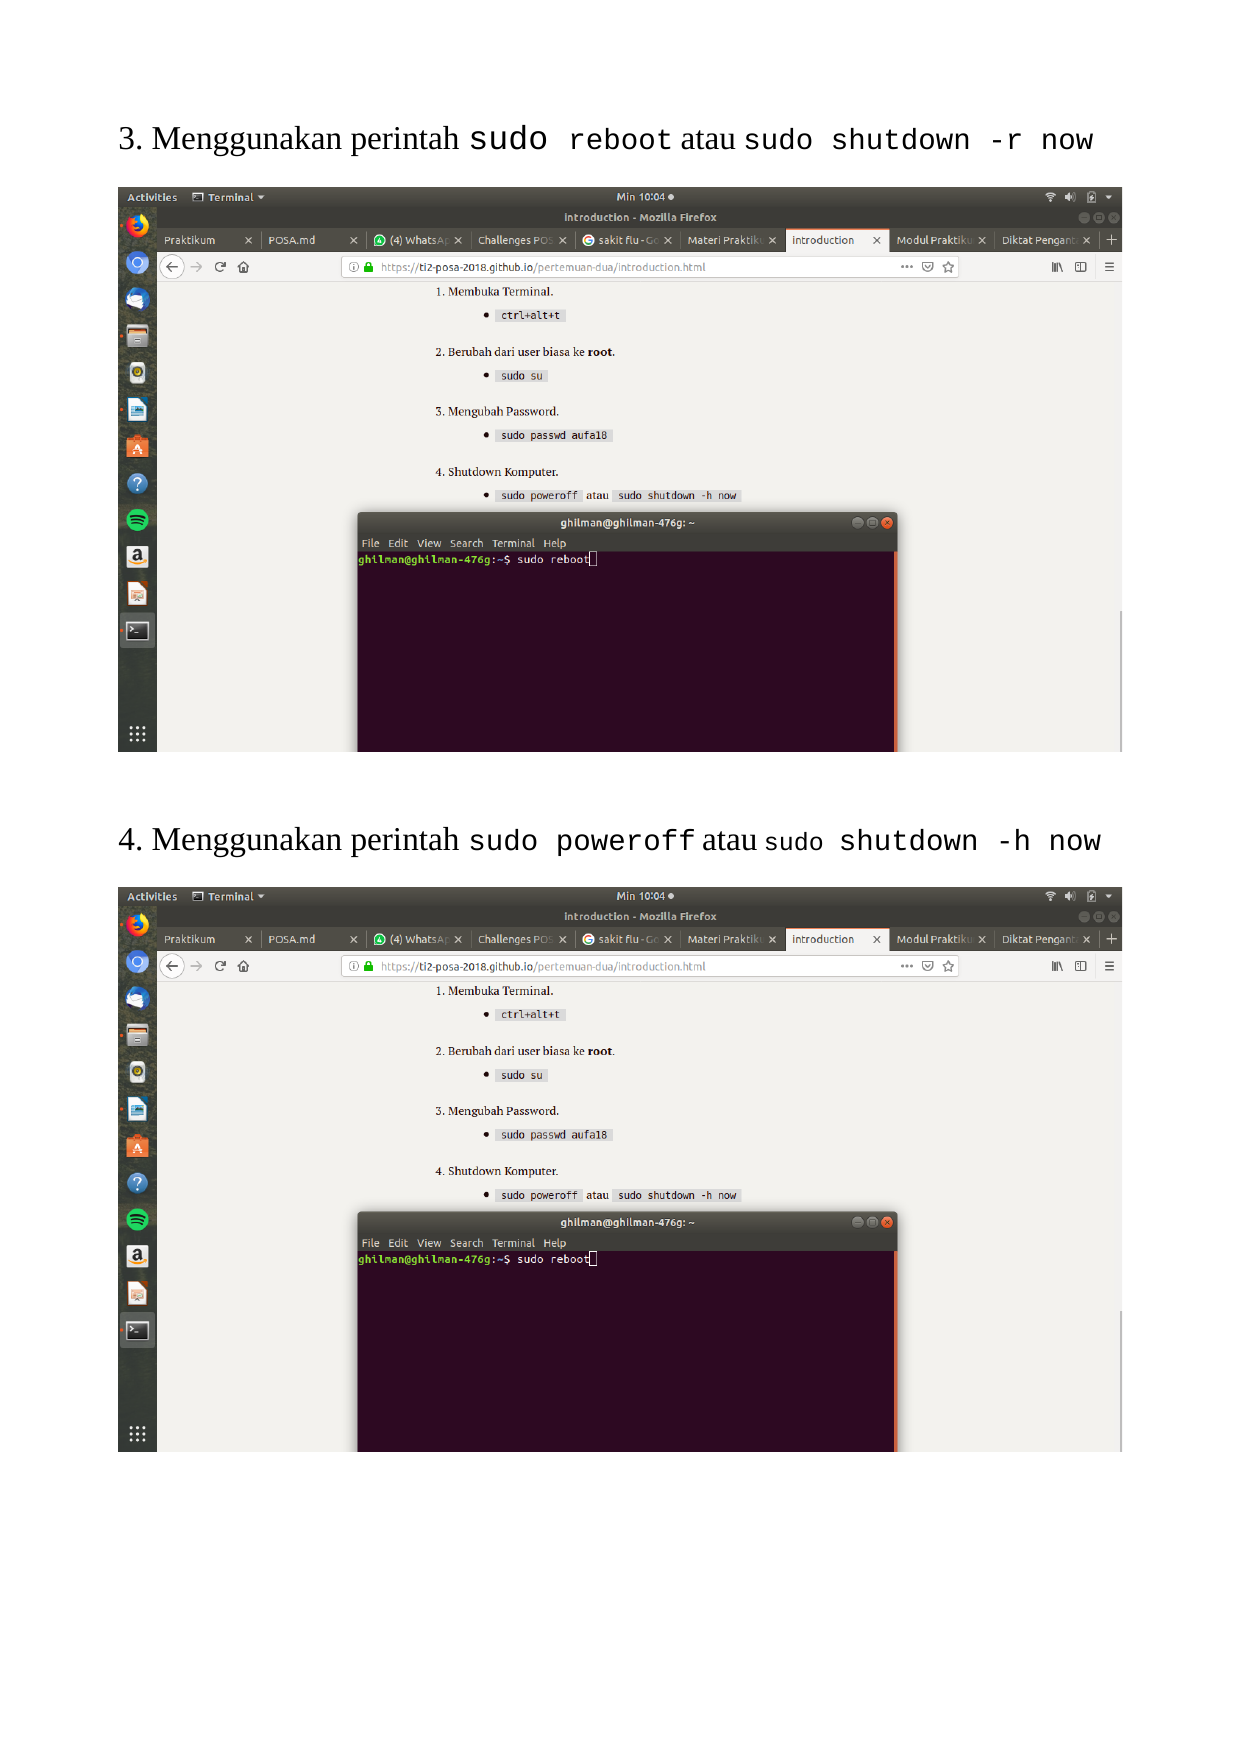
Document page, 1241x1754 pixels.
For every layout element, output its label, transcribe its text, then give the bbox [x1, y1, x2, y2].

picture [118, 187, 1123, 752]
picture [118, 887, 1123, 1452]
text 4. Menggunakan perintah sudo poweroff atau sudo shutdown -h now [118, 819, 1122, 859]
text 3. Menggunakan perintah sudo reboot atau sudo shutdown -r now [118, 118, 1122, 159]
